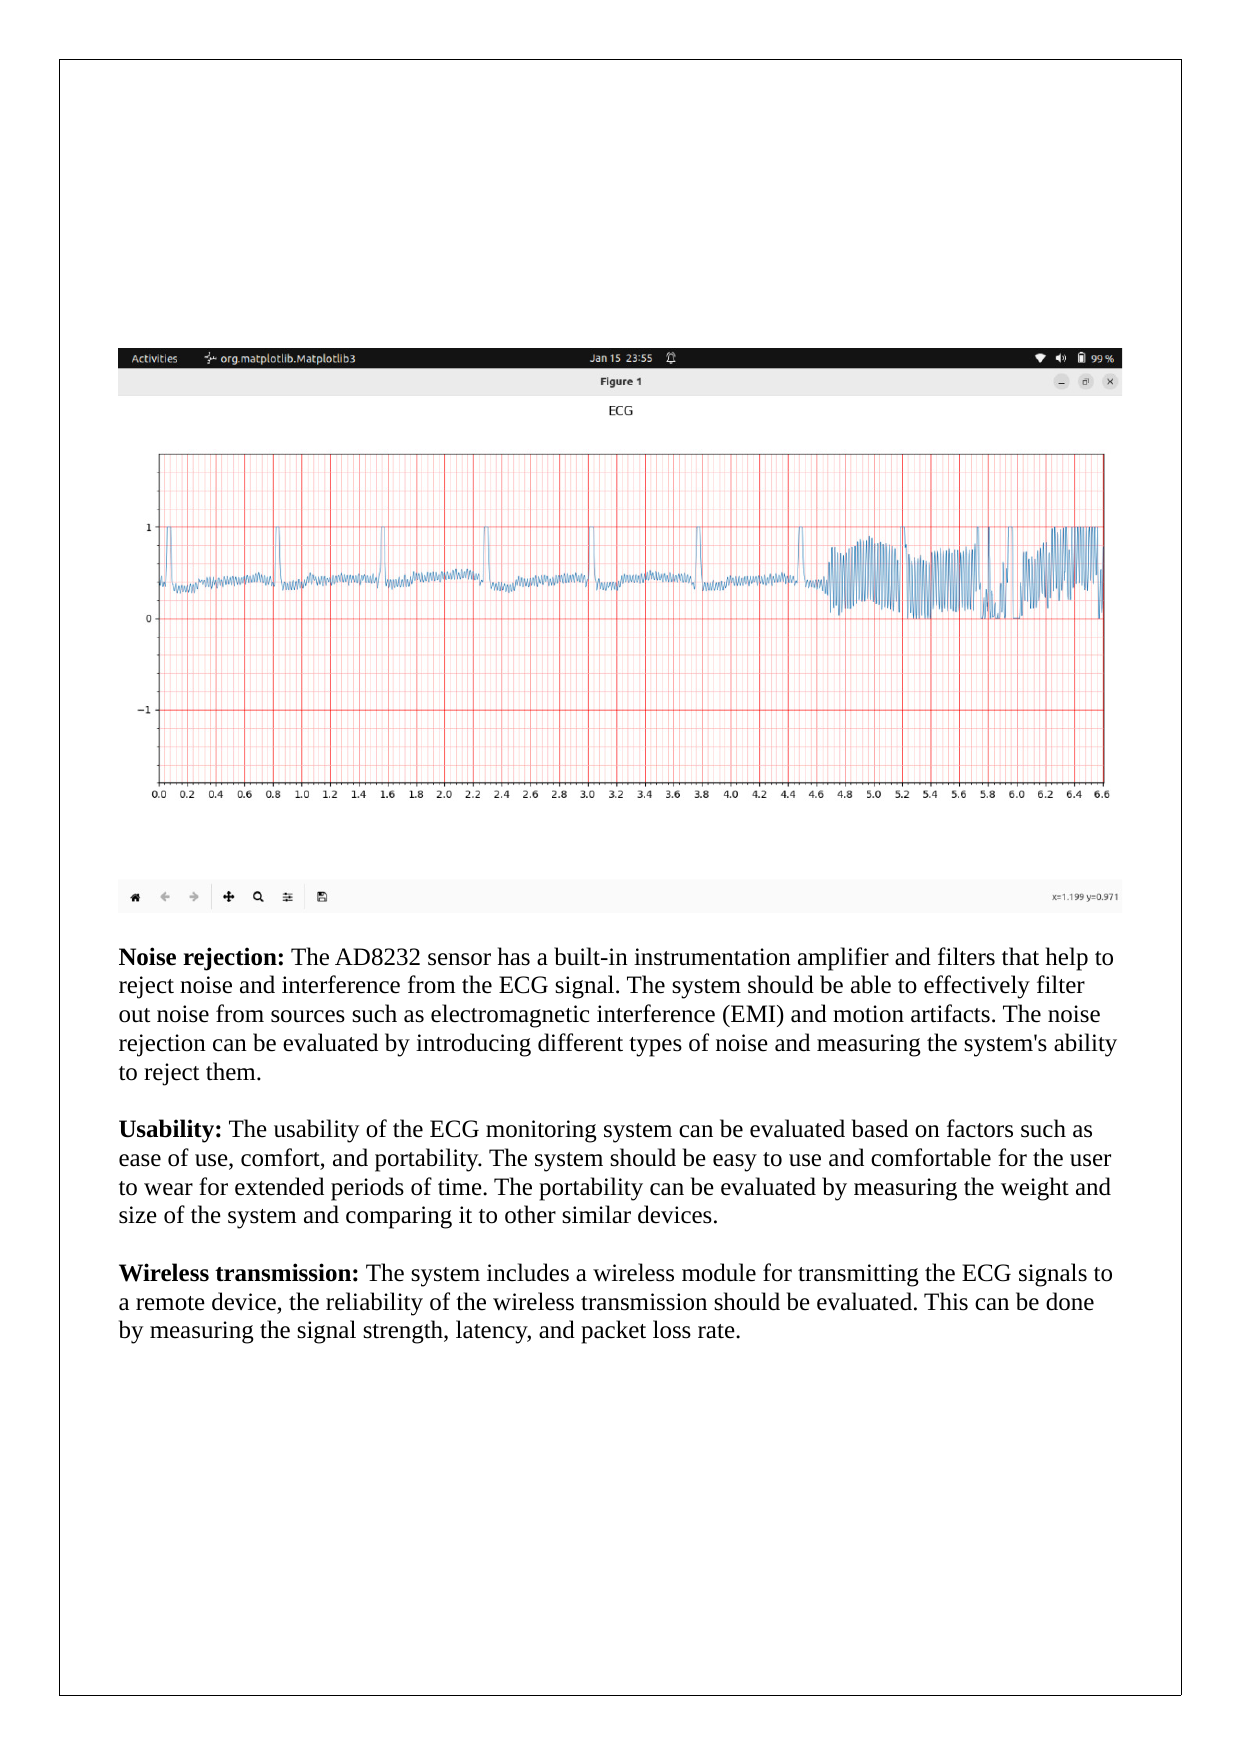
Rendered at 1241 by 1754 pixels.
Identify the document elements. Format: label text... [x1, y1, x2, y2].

picture [118, 348, 1123, 913]
text Noise rejection: The AD8232 sensor has a built-in instrumentation amplifier and filters that help to reject noise and interference from the ECG signal. The system should be able to effectively filter out noise from sources such as electromagnetic interference (EMI) and motion artifacts. The noise rejection can be evaluated by introducing different types of noise and measuring the system's ability to reject them. [118, 942, 1122, 1085]
text Wireless transmission: The system includes a wireless module for transmitting the ECG signals to a remote device, the reliability of the wireless transmission should be evaluated. This can be done by measuring the signal strength, latency, and packet loss rate. [118, 1258, 1122, 1344]
text Usability: The usability of the ECG monitoring system can be evaluated based on factors such as ease of use, comfort, and portability. The system should be easy to use and comfortable for the user to wear for extended periods of time. The portability can be evaluated by measuring the weight and size of the system and comparing it to other similar devices. [118, 1114, 1122, 1229]
